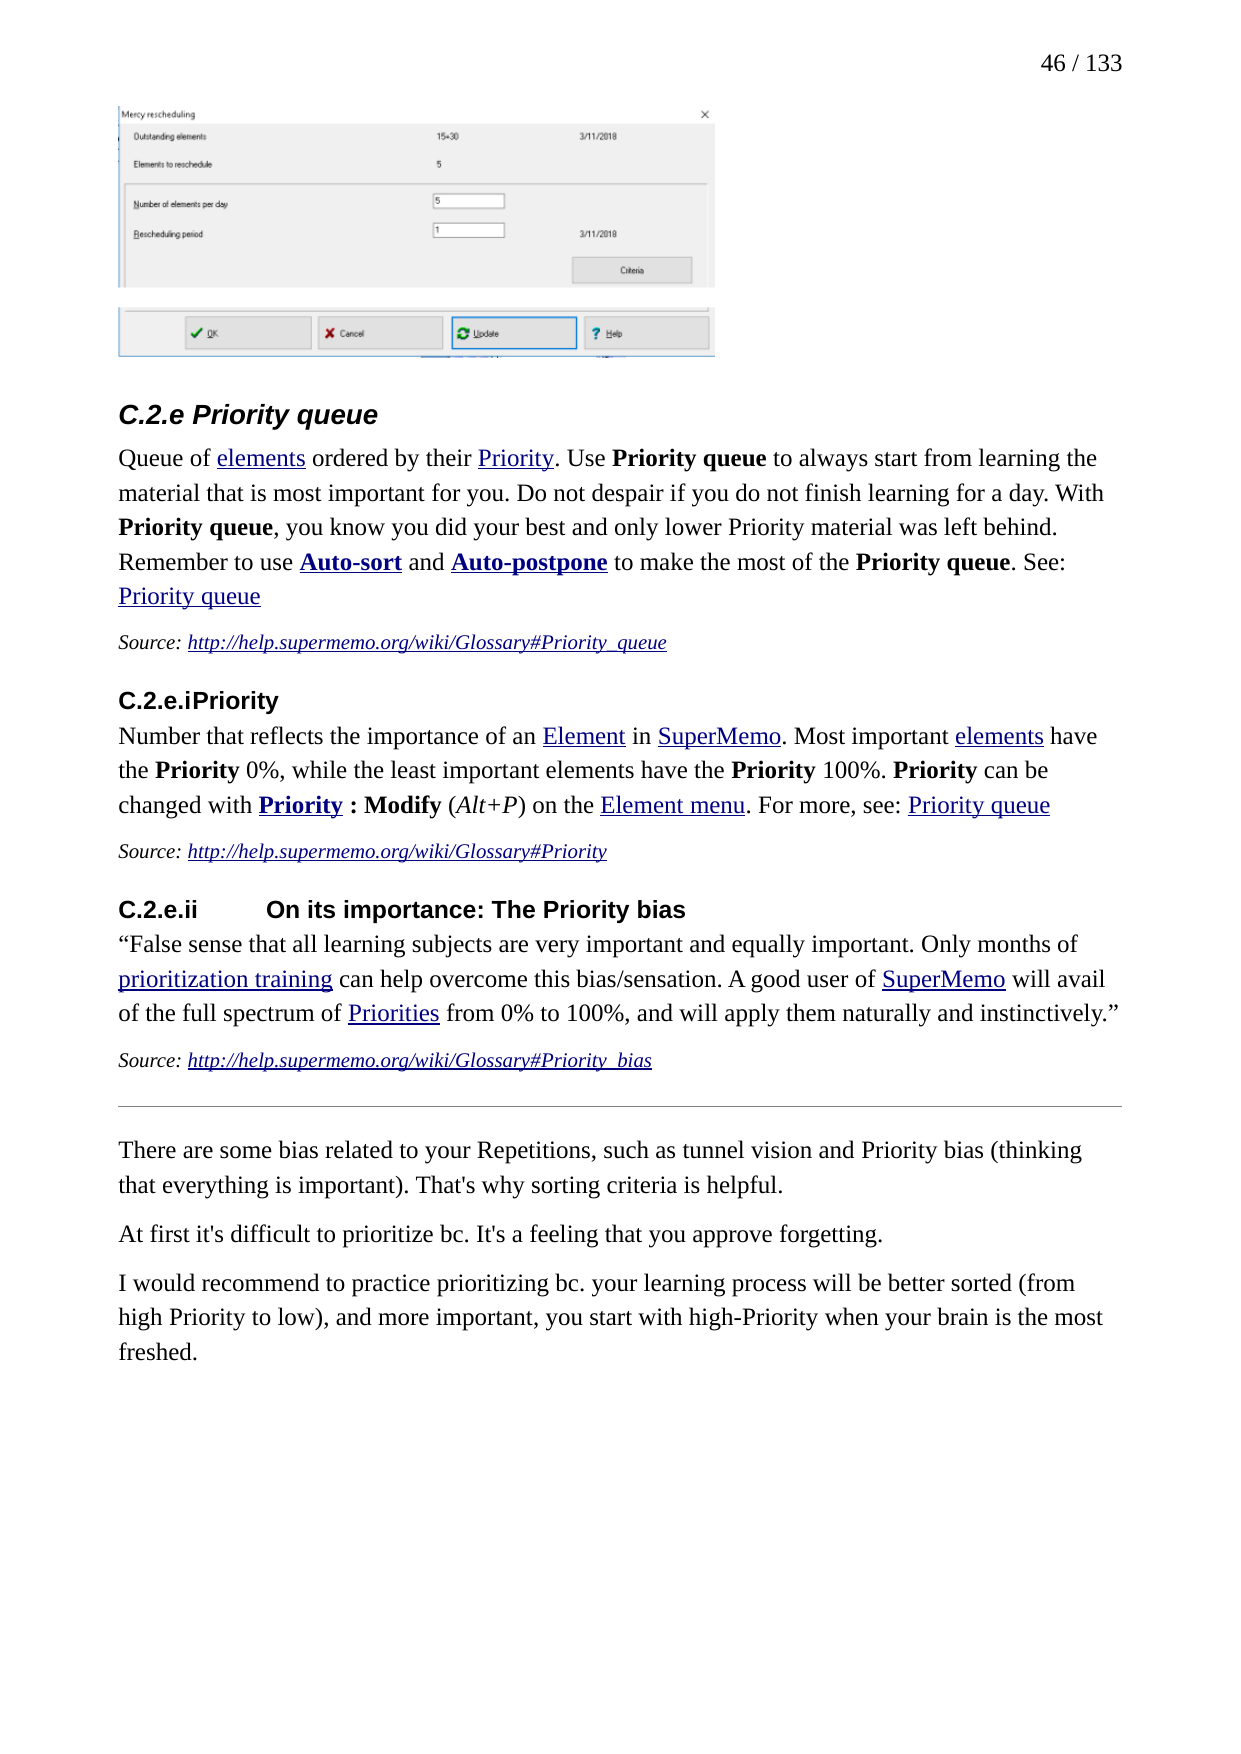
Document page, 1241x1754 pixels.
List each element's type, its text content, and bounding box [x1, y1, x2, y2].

text “False sense that all learning subjects are very important and equally important. Only months of prioritization training can help overcome this bias/sensation. A good user of SuperMemo will avail of the full spectrum of Priorities from 0% to 100%, and will apply them naturally and instinctively.” [118, 929, 1122, 1027]
subtitle Priority [118, 686, 1122, 714]
picture [118, 106, 715, 358]
text Source: http://help.supermemo.org/wiki/Glossary#Priority_queue [118, 630, 1122, 654]
text There are some bias related to your Repetitions, such as tunnel vision and Priority bias (thinking that everything is important). That's why sorting criteria is helpful. [118, 1135, 1122, 1198]
text At first it's difficult to prioritize bc. It's a feeling that you approve forgetting. [118, 1219, 1122, 1247]
text Source: http://help.supermemo.org/wiki/Glossary#Priority [118, 839, 1122, 863]
text Source: http://help.supermemo.org/wiki/Glossary#Priority_bias [118, 1048, 1122, 1072]
text Number that reflects the importance of an Element in SuperMemo. Most important elements have the Priority 0%, while the least important elements have the Priority 100%. Priority can be changed with Priority : Modify (Alt+P) on the Element menu. For more, see: Priority queue [118, 721, 1122, 818]
subtitle On its importance: The Priority bias [118, 895, 1122, 923]
subtitle Priority queue [118, 399, 1122, 431]
text Queue of elements ordered by their Priority. Use Priority queue to always start from learning the material that is most important for you. Do not despair if you do not finish learning for a day. With Priority queue, you know you did your best and only lower Priority material was left behind. Remember to use Auto-sort and Auto-postpone to make the most of the Priority queue. See: Priority queue [118, 443, 1122, 610]
text I would recommend to practice prioritizing bc. your learning process will be better sorted (from high Priority to low), and more important, you start with high-Priority when your brain is the most freshed. [118, 1268, 1122, 1366]
